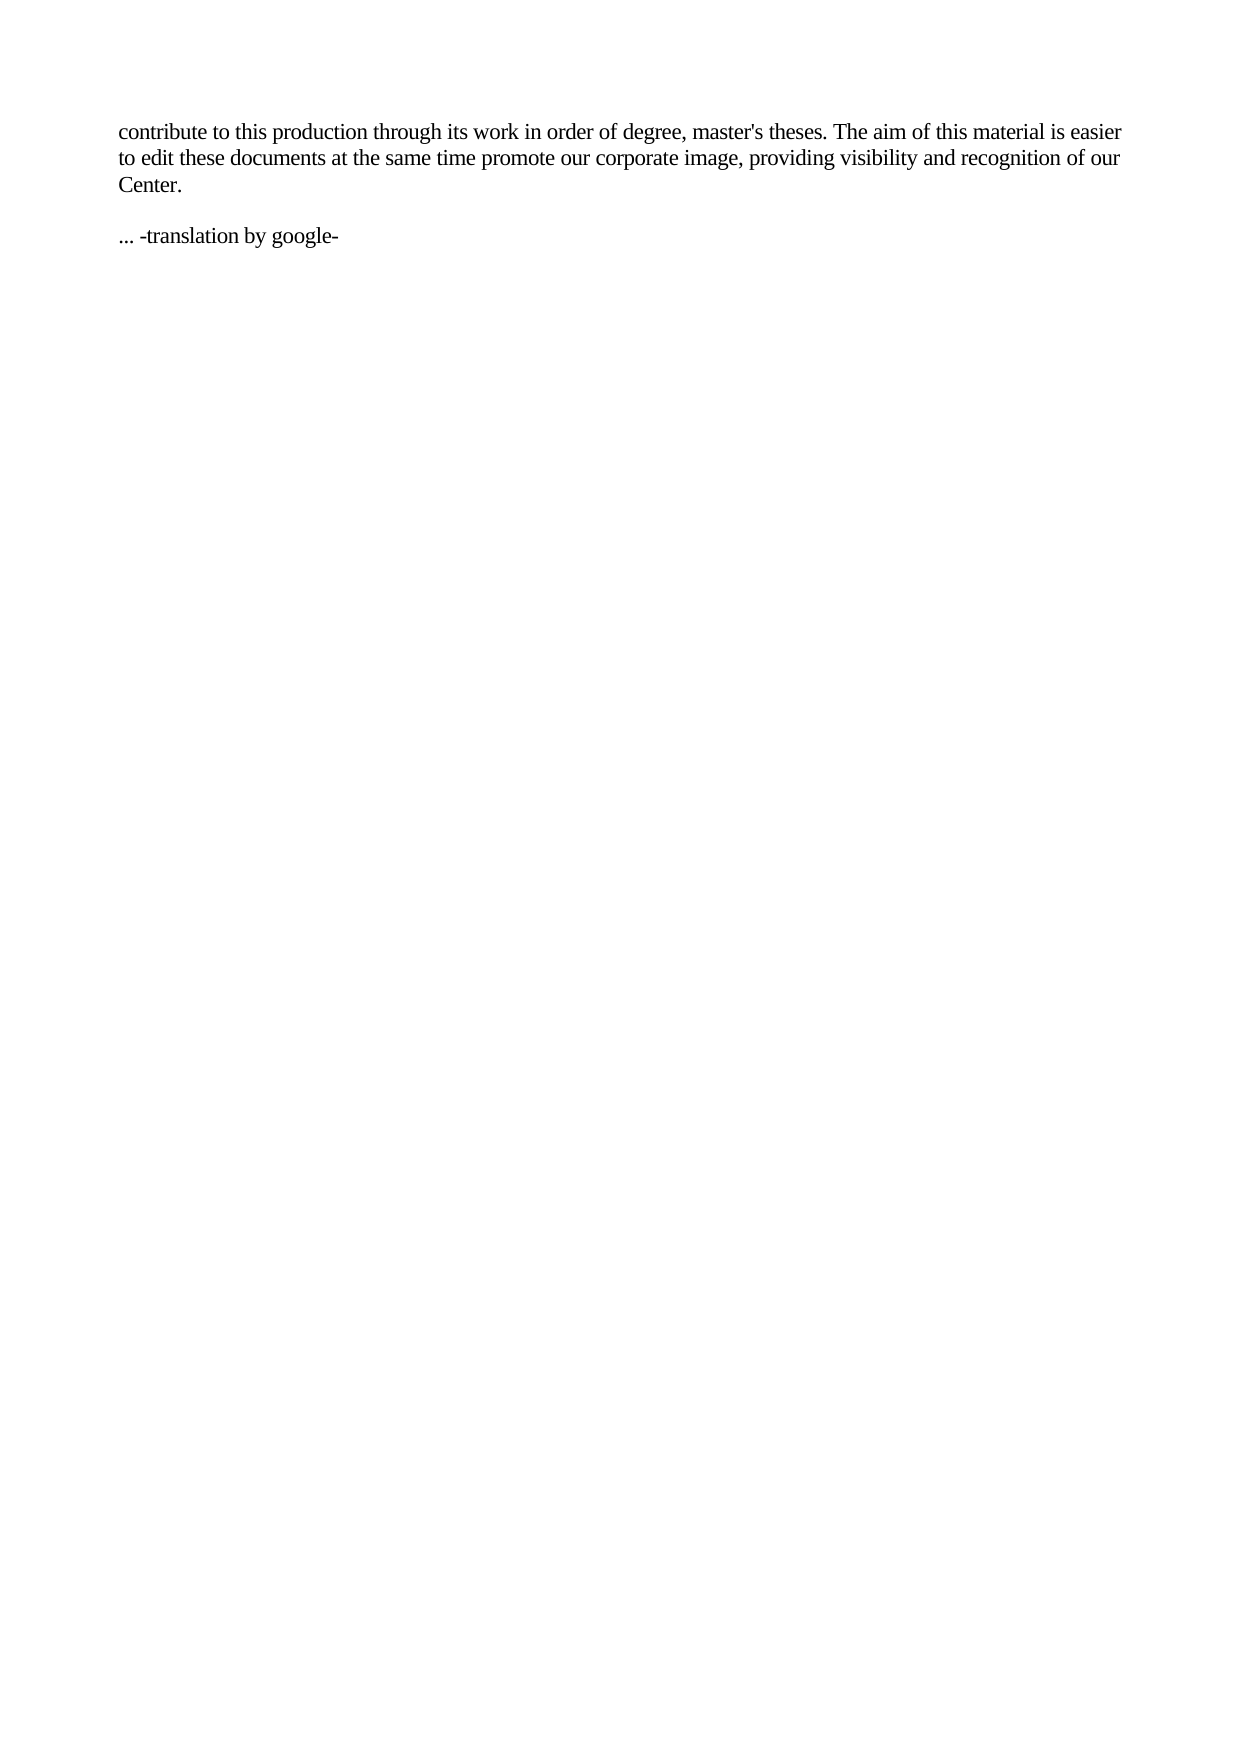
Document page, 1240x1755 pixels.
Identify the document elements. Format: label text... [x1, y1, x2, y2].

text contribute to this production through its work in order of degree, master's theses. The aim of this material is easier to edit these documents at the same time promote our corporate image, providing visibility and recognition of our Center. [118, 118, 1121, 197]
text ... -translation by google- [118, 222, 1121, 248]
